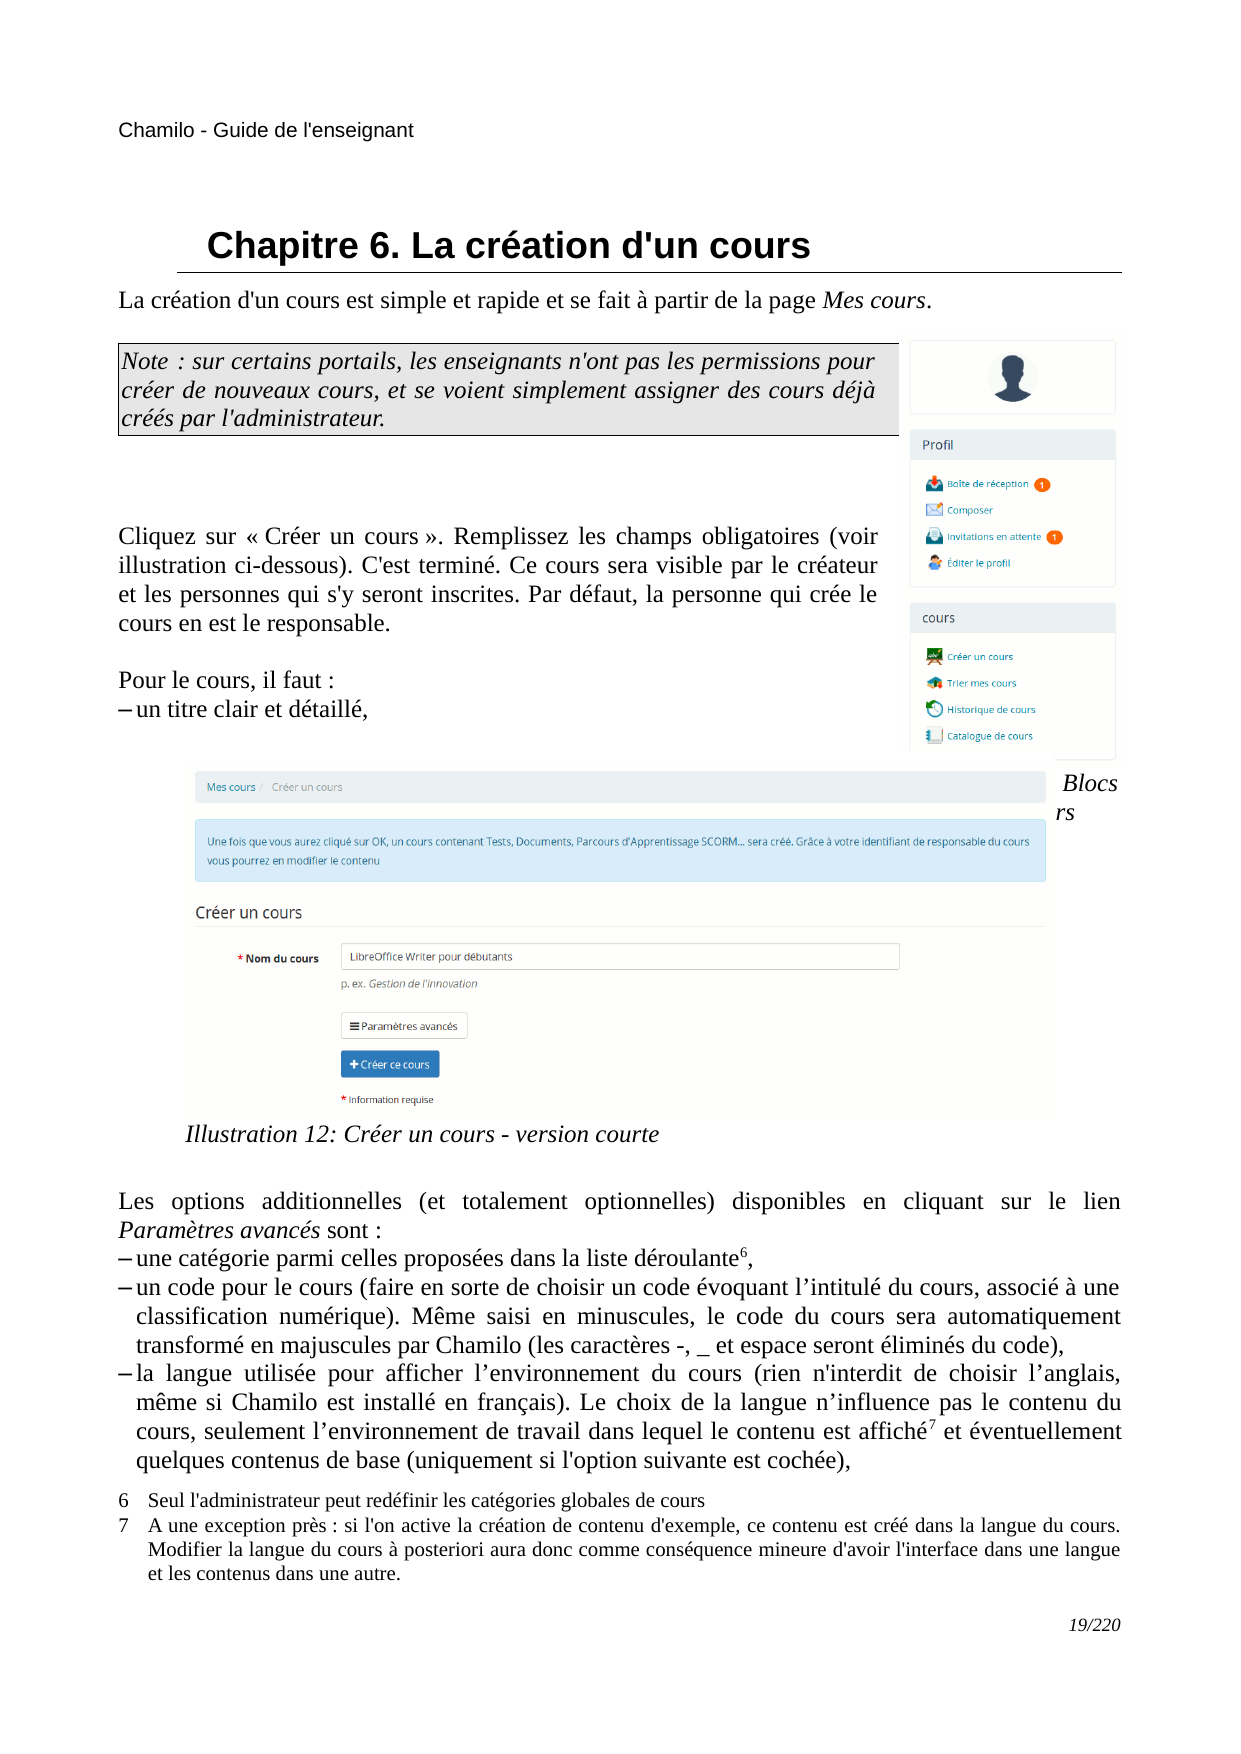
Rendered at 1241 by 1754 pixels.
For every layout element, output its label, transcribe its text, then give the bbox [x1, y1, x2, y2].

list une catégorie parmi celles proposées dans la liste déroulante, [118, 1243, 1122, 1272]
text Illustration 12: Créer un cours - version courte [185, 1120, 1055, 1148]
text Les options additionnelles (et totalement optionnelles) disponibles en cliquant sur le lien Paramètres avancés sont : [118, 1186, 1122, 1243]
text Pour le cours, il faut : [118, 665, 899, 694]
list un code pour le cours (faire en sorte de choisir un code évoquant l’intitulé du cours, associé à une classification numérique). Même saisi en minuscules, le code du cours sera automatiquement transformé en majuscules par Chamilo (les caractères -, _ et espace seront éliminés du code), [118, 1272, 1122, 1358]
text Note : sur certains portails, les enseignants n'ont pas les permissions pour créer de nouveaux cours, et se voient simplement assigner des cours déjà créés par l'administrateur. [119, 344, 899, 435]
text La création d'un cours est simple et rapide et se fait à partir de la page Mes cours. [118, 285, 1122, 314]
list la langue utilisée pour afficher l’environnement du cours (rien n'interdit de choisir l’anglais, même si Chamilo est installé en français). Le choix de la langue n’influence pas le contenu du cours, seulement l’environnement de travail dans lequel le contenu est affiché et éventuellement quelques contenus de base (uniquement si l'option suivante est cochée), [118, 1358, 1122, 1473]
subtitle La création d'un cours [177, 190, 1122, 272]
text Illustration 11: Blocs de liste des cours [1056, 768, 1120, 825]
picture [185, 332, 1124, 1120]
list Seul l'administrateur peut redéfinir les catégories globales de cours [118, 1488, 1122, 1512]
list A une exception près : si l'on active la création de contenu d'exemple, ce contenu est créé dans la langue du cours. Modifier la langue du cours à posteriori aura donc comme conséquence mineure d'avoir l'interface dans une langue et les contenus dans une autre. [118, 1512, 1122, 1585]
list un titre clair et détaillé, [118, 694, 899, 723]
text Cliquez sur « Créer un cours ». Remplissez les champs obligatoires (voir illustration ci-dessous). C'est terminé. Ce cours sera visible par le créateur et les personnes qui s'y seront inscrites. Par défaut, la personne qui crée le cours en est le responsable. [118, 521, 899, 636]
text [902, 320, 1120, 332]
